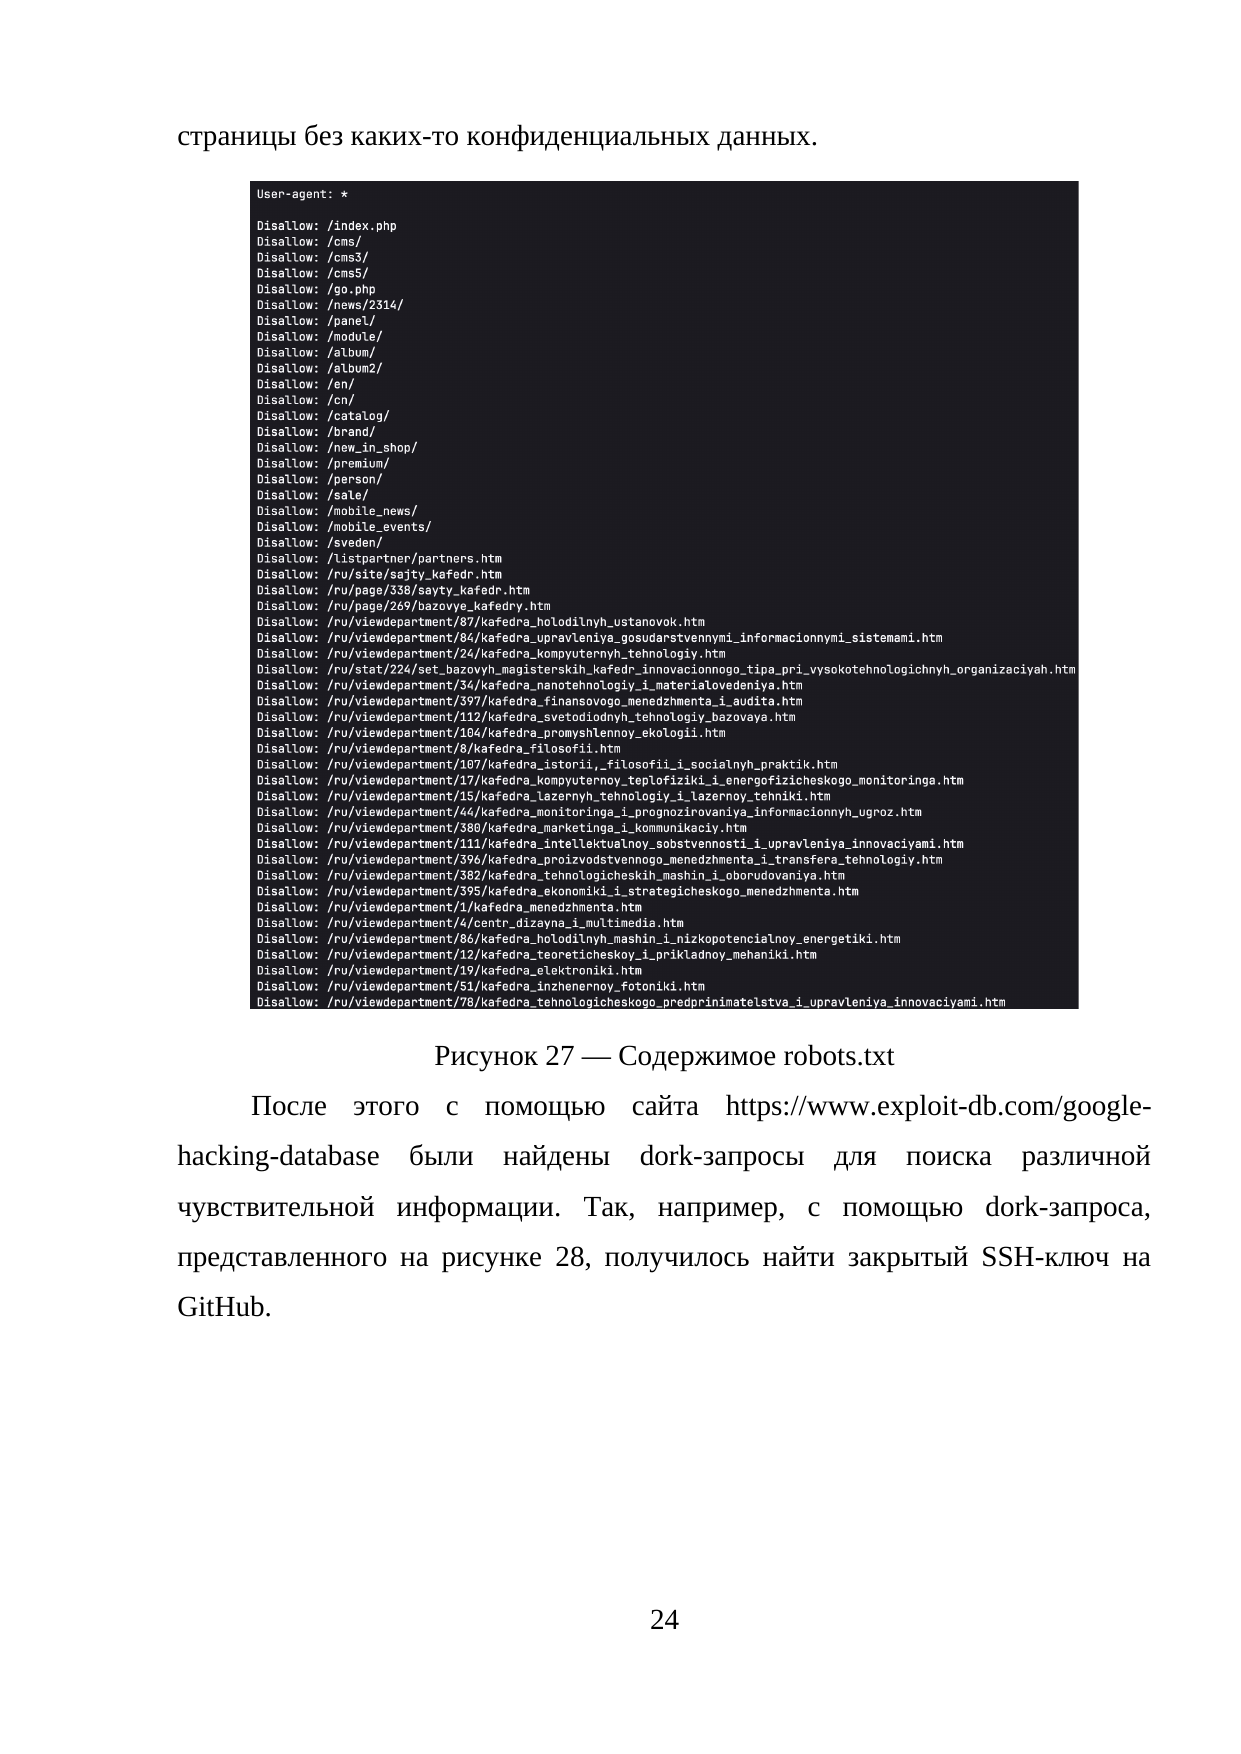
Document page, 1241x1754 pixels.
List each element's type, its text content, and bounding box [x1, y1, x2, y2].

text страницы без каких-то конфиденциальных данных. [177, 118, 1152, 152]
text После этого с помощью сайта https://www.exploit-db.com/google-hacking-database были найдены dork-запросы для поиска различной чувствительной информации. Так, например, с помощью dork-запроса, представленного на рисунке 28, получилось найти закрытый SSH-ключ на GitHub. [177, 1088, 1152, 1323]
picture [250, 181, 1079, 1009]
text Рисунок 27 — Содержимое robots.txt [177, 181, 1152, 1071]
